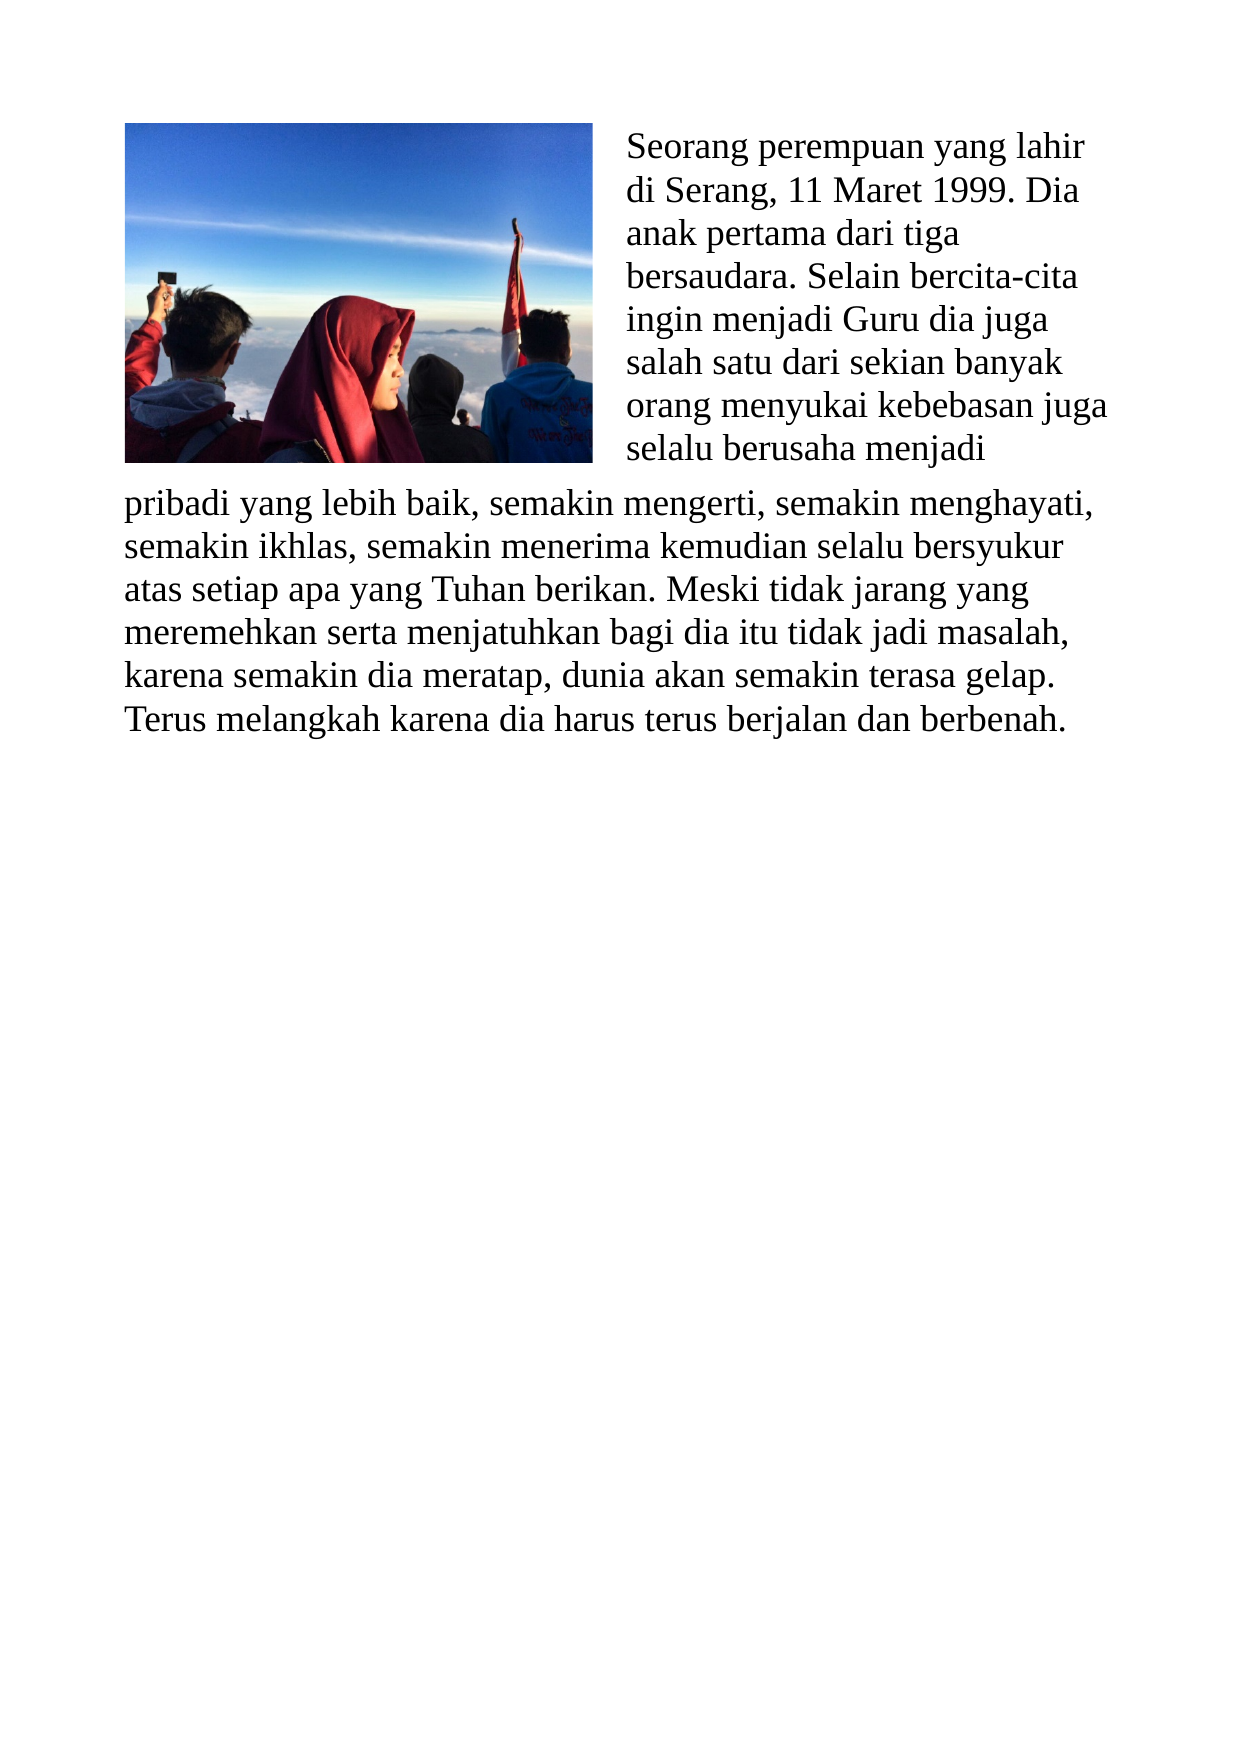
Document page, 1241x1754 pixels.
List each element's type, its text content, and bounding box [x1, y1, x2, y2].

table_cell pribadi yang lebih baik, semakin mengerti, semakin menghayati, semakin ikhlas, semakin menerima kemudian selalu bersyukur atas setiap apa yang Tuhan berikan. Meski tidak jarang yang meremehkan serta menjatuhkan bagi dia itu tidak jadi masalah, karena semakin dia meratap, dunia akan semakin terasa gelap. Terus melangkah karena dia harus terus berjalan dan berbenah. [118, 475, 1122, 745]
table_header Seorang perempuan yang lahir di Serang, 11 Maret 1999. Dia anak pertama dari tiga bersaudara. Selain bercita-cita ingin menjadi Guru dia juga salah satu dari sekian banyak orang menyukai kebebasan juga selalu berusaha menjadi [620, 118, 1122, 474]
table_header [118, 118, 620, 474]
picture [136, 123, 596, 465]
